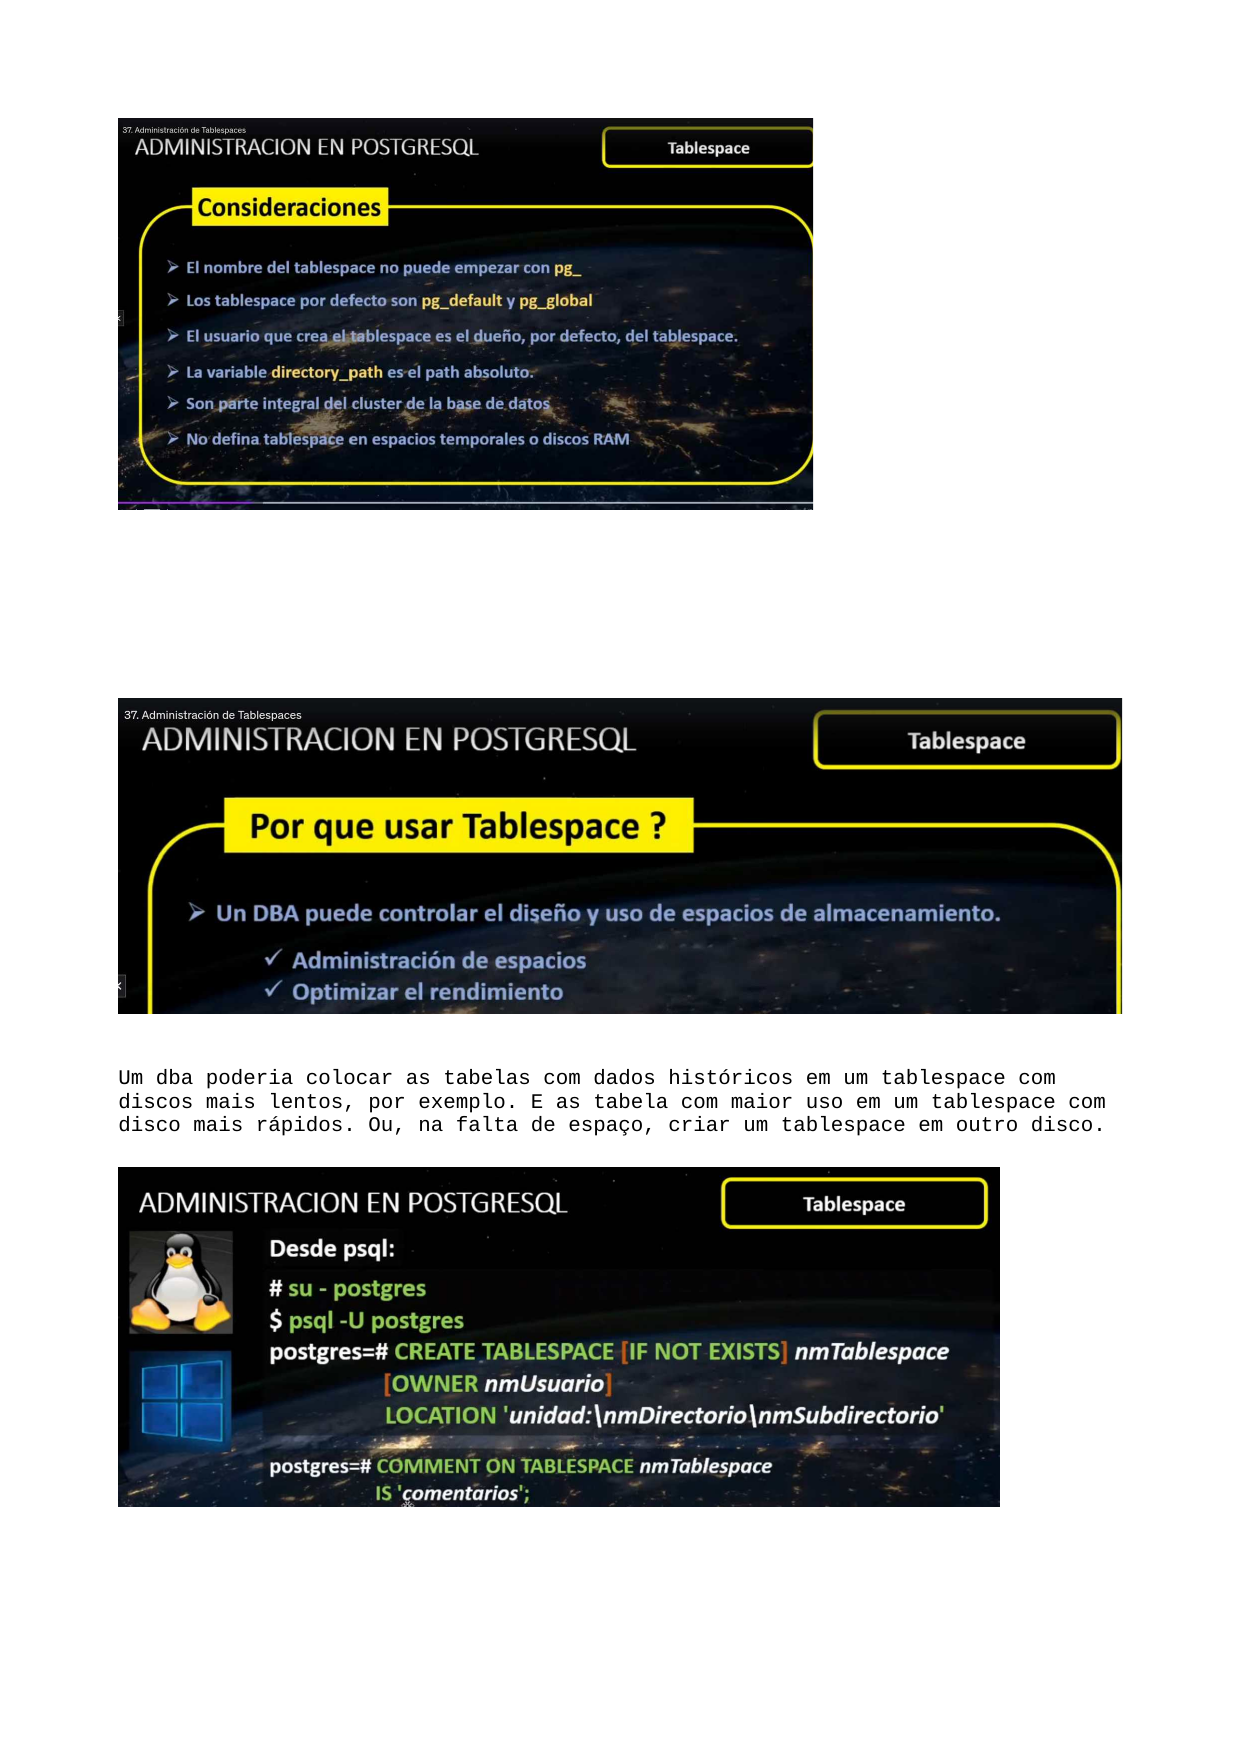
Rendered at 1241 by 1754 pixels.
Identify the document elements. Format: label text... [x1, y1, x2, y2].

text Um dba poderia colocar as tabelas com dados históricos em um tablespace com discos mais lentos, por exemplo. E as tabela com maior uso em um tablespace com disco mais rápidos. Ou, na falta de espaço, criar um tablespace em outro disco. [118, 1067, 1122, 1138]
picture [118, 698, 1123, 1014]
picture [118, 1167, 1000, 1507]
picture [118, 118, 814, 510]
